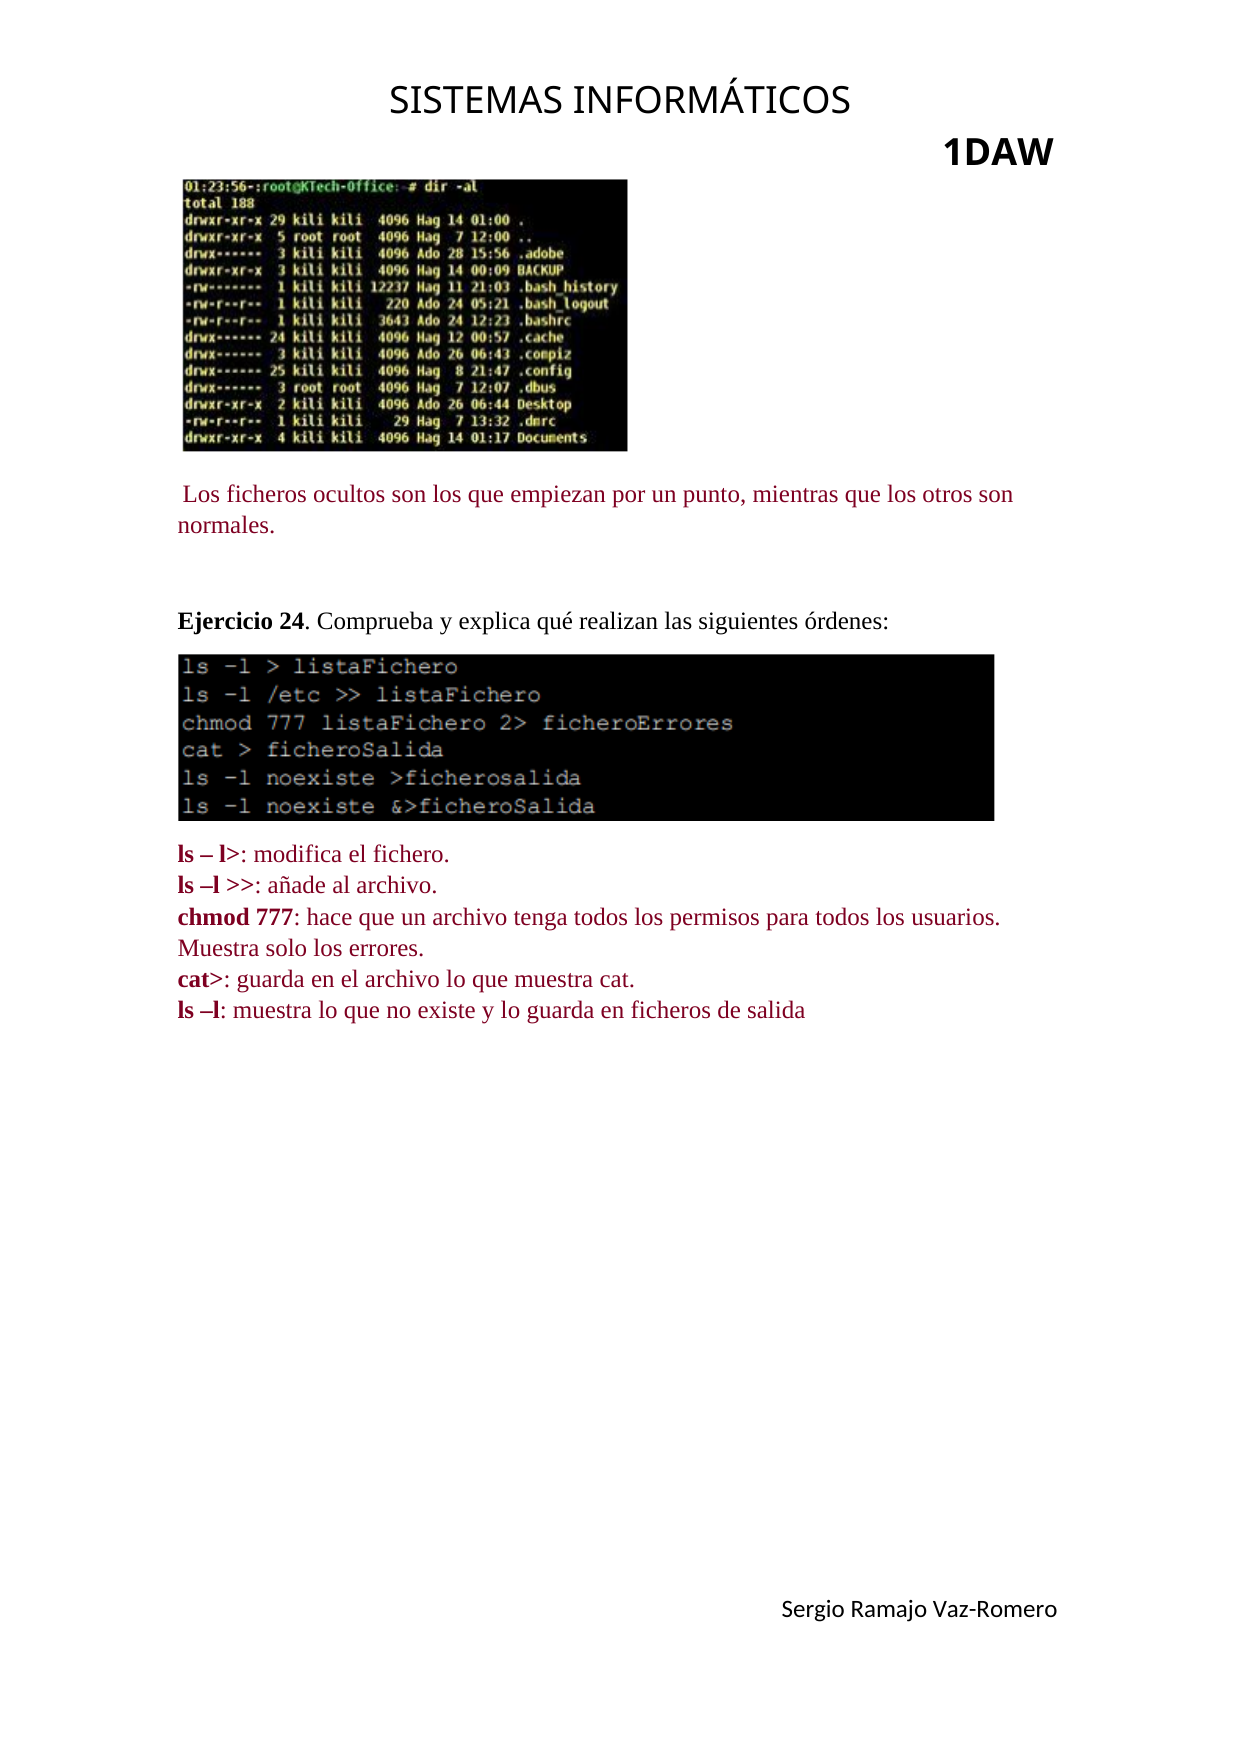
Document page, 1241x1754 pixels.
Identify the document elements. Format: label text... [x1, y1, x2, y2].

text Ejercicio 24. Comprueba y explica qué realizan las siguientes órdenes: [177, 606, 1063, 634]
picture [177, 653, 995, 821]
text Los ficheros ocultos son los que empiezan por un punto, mientras que los otros son normales. [177, 479, 1063, 539]
text ls – l>: modifica el fichero. ls –l >>: añade al archivo. chmod 777: hace que un archivo tenga todos los permisos para todos los usuarios. Muestra solo los errores. cat>: guarda en el archivo lo que muestra cat. ls –l: muestra lo que no existe y lo guarda en ficheros de salida [177, 839, 1063, 1023]
picture [177, 175, 634, 461]
